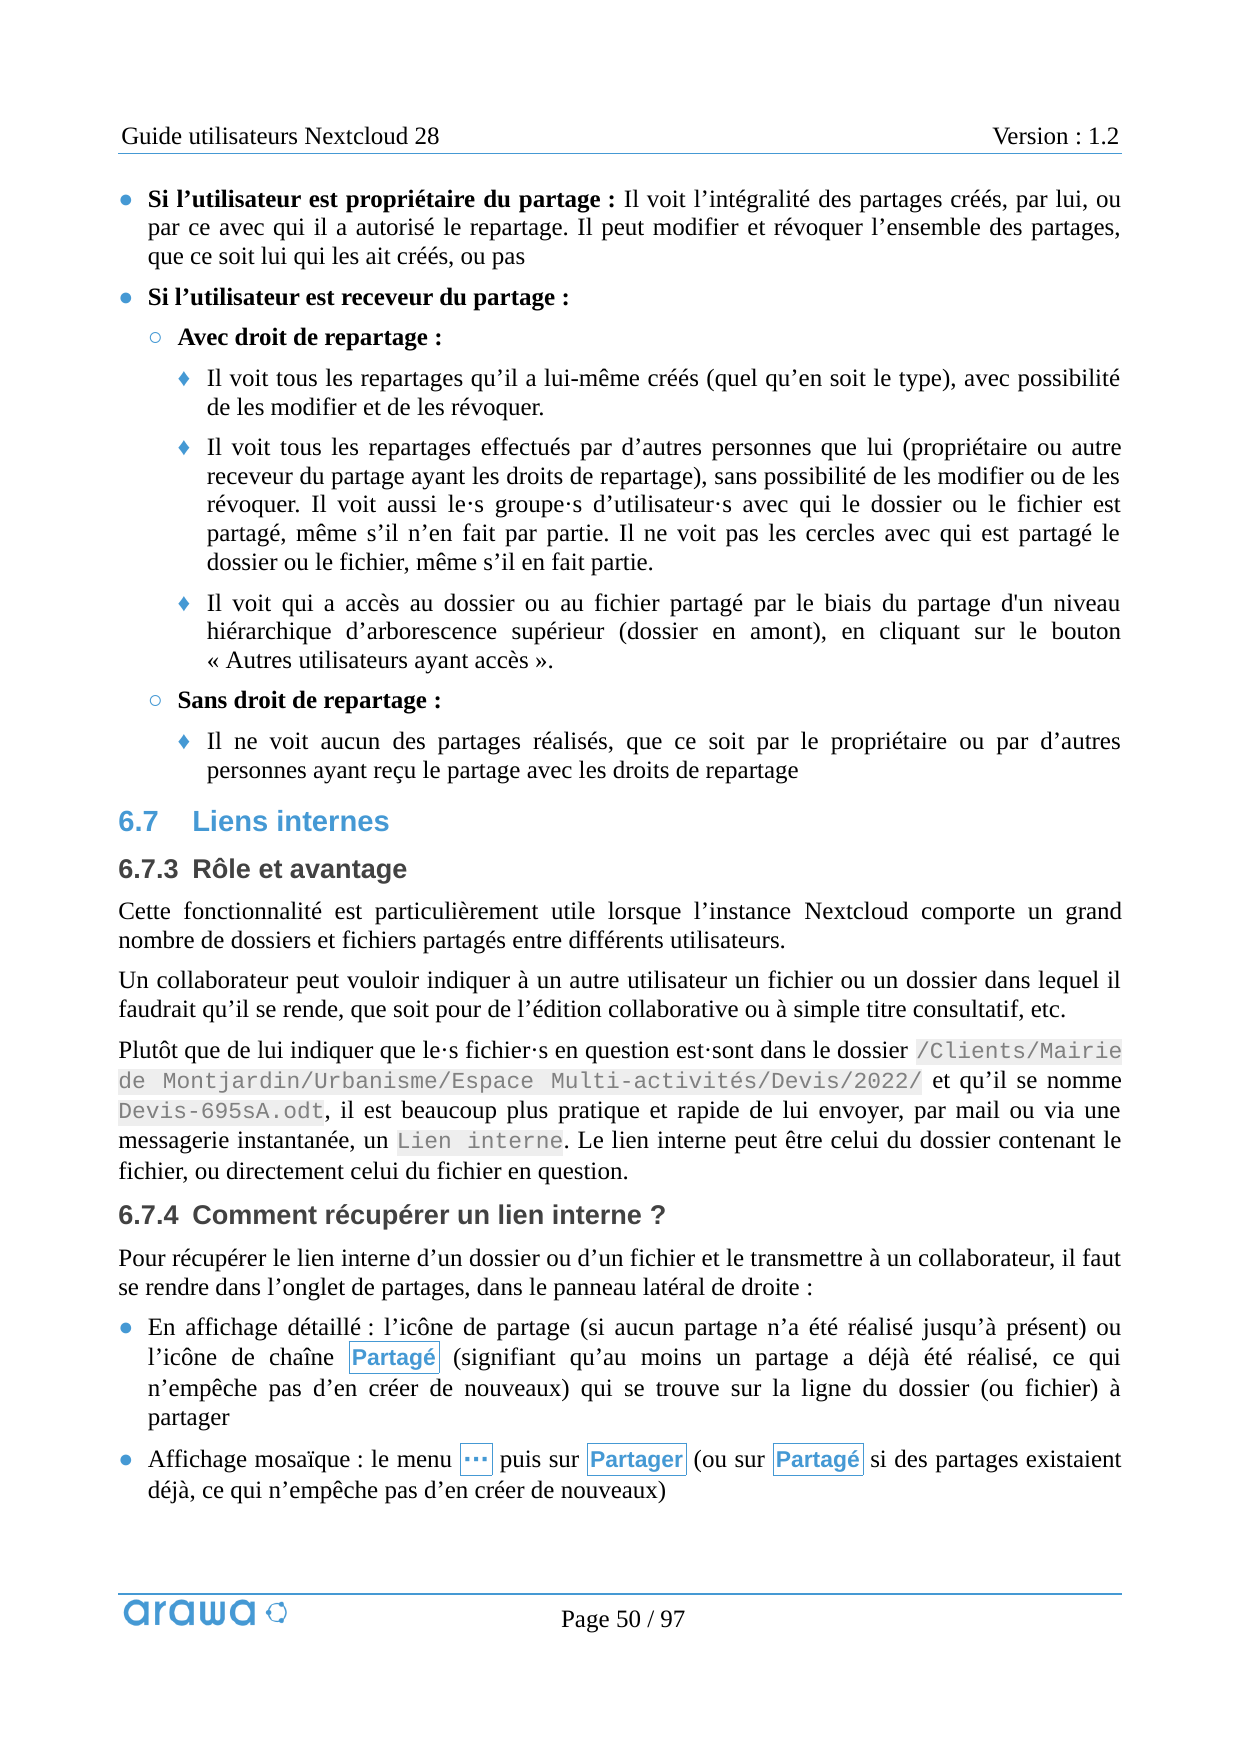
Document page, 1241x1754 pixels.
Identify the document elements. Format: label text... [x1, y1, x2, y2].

list Sans droit de repartage : [148, 686, 1122, 714]
subtitle Liens internes [118, 804, 1122, 838]
list Il ne voit aucun des partages réalisés, que ce soit par le propriétaire ou par d’autres personnes ayant reçu le partage avec les droits de repartage [177, 726, 1122, 784]
subtitle Comment récupérer un lien interne ? [118, 1199, 1122, 1230]
list Il voit tous les repartages effectués par d’autres personnes que lui (propriétaire ou autre receveur du partage ayant les droits de repartage), sans possibilité de les modifier ou de les révoquer. Il voit aussi le⋅s groupe·s d’utilisateur·s avec qui le dossier ou le fichier est partagé, même s’il n’en fait par partie. Il ne voit pas les cercles avec qui est partagé le dossier ou le fichier, même s’il en fait partie. [177, 432, 1122, 576]
picture [121, 1597, 290, 1628]
subtitle Rôle et avantage [118, 853, 1122, 884]
text Cette fonctionnalité est particulièrement utile lorsque l’instance Nextcloud comporte un grand nombre de dossiers et fichiers partagés entre différents utilisateurs. [118, 896, 1122, 954]
list Si l’utilisateur est receveur du partage : [118, 282, 1122, 311]
text Plutôt que de lui indiquer que le·s fichier·s en question est·sont dans le dossier /Clients/Mairie de Montjardin/Urbanisme/Espace Multi-activités/Devis/2022/ et qu’il se nomme Devis-695sA.odt, il est beaucoup plus pratique et rapide de lui envoyer, par mail ou via une messagerie instantanée, un Lien interne. Le lien interne peut être celui du dossier contenant le fichier, ou directement celui du fichier en question. [118, 1035, 1122, 1184]
list Avec droit de repartage : [148, 322, 1122, 351]
list En affichage détaillé : l’icône de partage (si aucun partage n’a été réalisé jusqu’à présent) ou l’icône de chaîne Partagé (signifiant qu’au moins un partage a déjà été réalisé, ce qui n’empêche pas d’en créer de nouveaux) qui se trouve sur la ligne du dossier (ou fichier) à partager [118, 1312, 1122, 1431]
list Il voit qui a accès au dossier ou au fichier partagé par le biais du partage d'un niveau hiérarchique d’arborescence supérieur (dossier en amont), en cliquant sur le bouton « Autres utilisateurs ayant accès ». [177, 588, 1122, 674]
list Affichage mosaïque : le menu ⋅⋅⋅ puis sur Partager (ou sur Partagé si des partages existaient déjà, ce qui n’empêche pas d’en créer de nouveaux) [118, 1442, 1122, 1504]
text Pour récupérer le lien interne d’un dossier ou d’un fichier et le transmettre à un collaborateur, il faut se rendre dans l’onglet de partages, dans le panneau latéral de droite : [118, 1243, 1122, 1300]
list Il voit tous les repartages qu’il a lui-même créés (quel qu’en soit le type), avec possibilité de les modifier et de les révoquer. [177, 363, 1122, 420]
list Si l’utilisateur est propriétaire du partage : Il voit l’intégralité des partages créés, par lui, ou par ce avec qui il a autorisé le repartage. Il peut modifier et révoquer l’ensemble des partages, que ce soit lui qui les ait créés, ou pas [118, 184, 1122, 270]
text Un collaborateur peut vouloir indiquer à un autre utilisateur un fichier ou un dossier dans lequel il faudrait qu’il se rende, que soit pour de l’édition collaborative ou à simple titre consultatif, etc. [118, 966, 1122, 1023]
